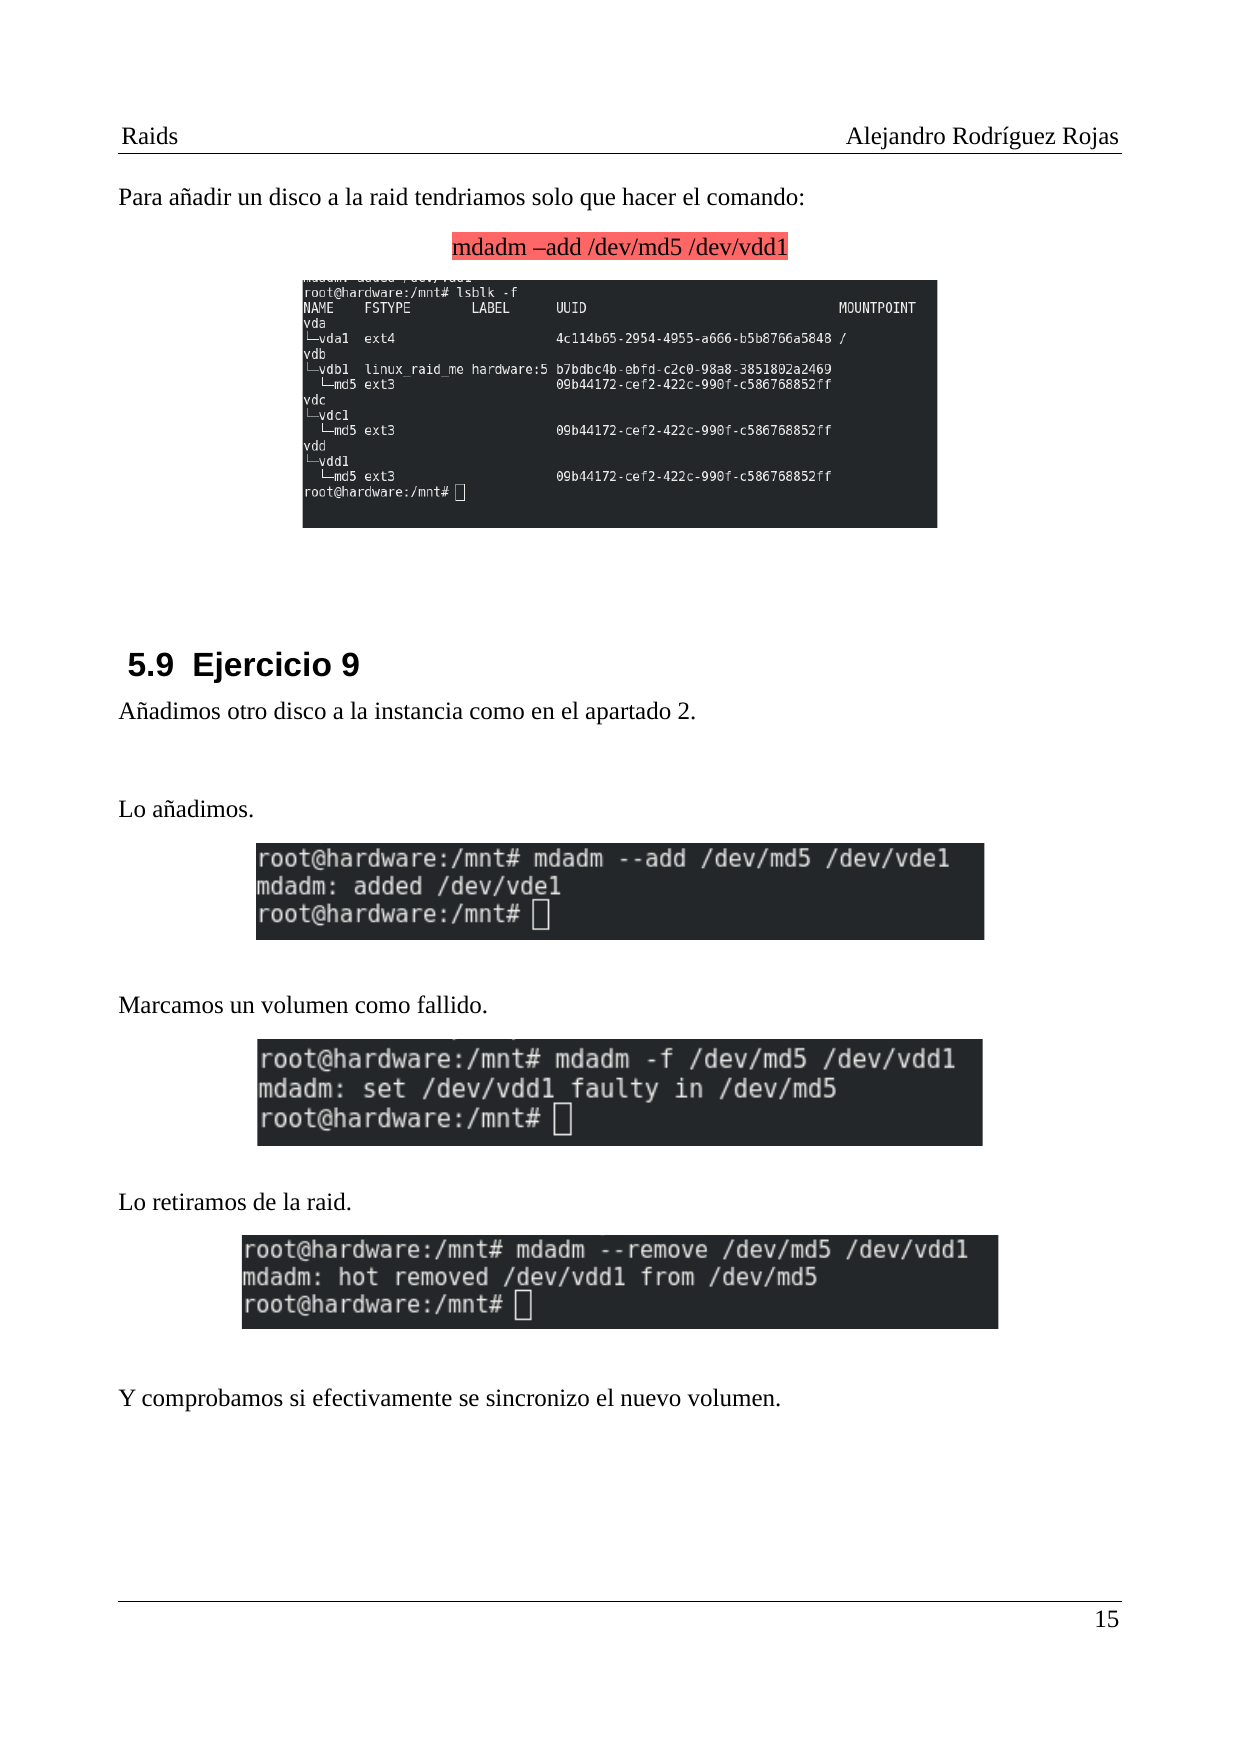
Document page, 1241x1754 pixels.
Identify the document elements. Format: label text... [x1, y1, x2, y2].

text Marcamos un volumen como fallido. [118, 990, 1122, 1019]
text Para añadir un disco a la raid tendriamos solo que hacer el comando: [118, 182, 1122, 211]
text Lo retiramos de la raid. [118, 1187, 1122, 1215]
text mdadm –add /dev/md5 /dev/vdd1 [118, 232, 1122, 260]
text Lo añadimos. [118, 794, 1122, 823]
subtitle Ejercicio 9 [118, 645, 1122, 683]
text Añadimos otro disco a la instancia como en el apartado 2. [118, 696, 1122, 725]
text Y comprobamos si efectivamente se sincronizo el nuevo volumen. [118, 1383, 1122, 1412]
